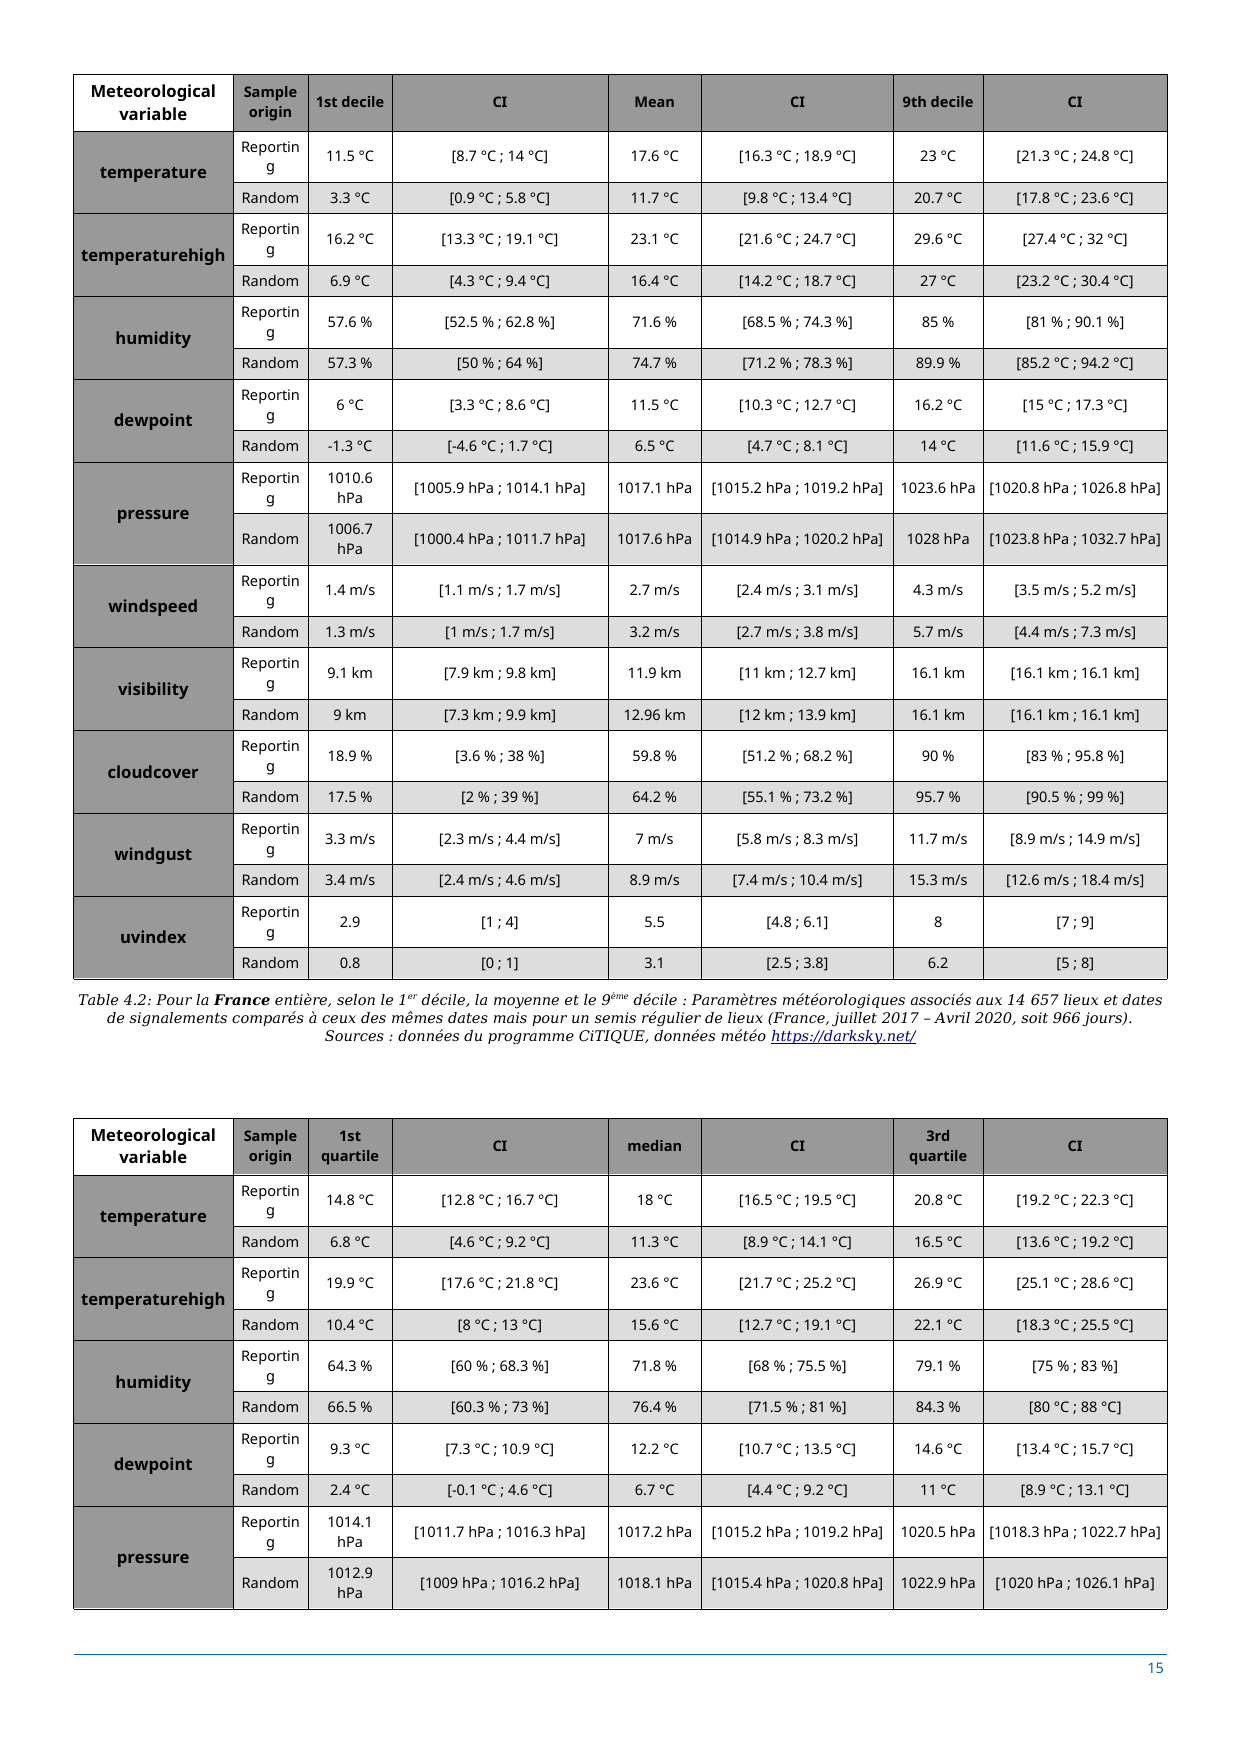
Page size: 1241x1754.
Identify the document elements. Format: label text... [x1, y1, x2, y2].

table_cell 9.3 °C [309, 1424, 392, 1474]
table_cell [3.3 °C ; 8.6 °C] [393, 380, 608, 430]
table_cell Random [234, 514, 308, 564]
table_cell Reporting [234, 463, 308, 513]
table_cell Reporting [234, 1176, 308, 1226]
table_cell [4.6 °C ; 9.2 °C] [393, 1227, 608, 1257]
table_cell 11.7 m/s [894, 814, 983, 864]
table_cell 3.1 [609, 948, 701, 978]
table_cell 8.9 m/s [609, 865, 701, 896]
table_cell [1015.2 hPa ; 1019.2 hPa] [702, 463, 893, 513]
table_cell 6.8 °C [309, 1227, 392, 1257]
table_cell [1018.3 hPa ; 1022.7 hPa] [984, 1507, 1167, 1557]
table_cell Random [234, 782, 308, 813]
table_cell 7 m/s [609, 814, 701, 864]
table_cell 16.4 °C [609, 266, 701, 296]
table_cell Reporting [234, 132, 308, 182]
table_cell 3.3 m/s [309, 814, 392, 864]
table_header CI [984, 1119, 1167, 1174]
table_cell cloudcover [74, 731, 233, 813]
table_cell 8 [894, 897, 983, 947]
table_cell 71.8 % [609, 1341, 701, 1391]
table_cell [7.3 km ; 9.9 km] [393, 700, 608, 730]
table_cell [1009 hPa ; 1016.2 hPa] [393, 1558, 608, 1608]
table_cell 1017.1 hPa [609, 463, 701, 513]
table_cell [85.2 °C ; 94.2 °C] [984, 349, 1167, 379]
table_cell 79.1 % [894, 1341, 983, 1391]
table_cell [8.9 m/s ; 14.9 m/s] [984, 814, 1167, 864]
table_cell 5.7 m/s [894, 617, 983, 647]
table_cell 1010.6 hPa [309, 463, 392, 513]
table_cell 6.2 [894, 948, 983, 978]
table_cell 1012.9 hPa [309, 1558, 392, 1608]
table_cell 0.8 [309, 948, 392, 978]
table_cell humidity [74, 297, 233, 379]
table_cell Reporting [234, 1424, 308, 1474]
table_cell 1022.9 hPa [894, 1558, 983, 1608]
table_header 9th decile [894, 75, 983, 131]
table_cell 15.3 m/s [894, 865, 983, 896]
table_cell 16.2 °C [894, 380, 983, 430]
text Table 4.2: Pour la France entière, selon le 1er décile, la moyenne et le 9ème décile : Paramètres météorologiques associés aux 14 657 lieux et dates de signalements comparés à ceux des mêmes dates mais pour un semis régulier de lieux (France, juillet 2017 – Avril 2020, soit 966 jours). Sources : données du programme CiTIQUE, données météo https://darksky.net/ [73, 991, 1167, 1045]
table_header Sample origin [234, 75, 308, 131]
table_header CI [393, 75, 608, 131]
table_cell [83 % ; 95.8 %] [984, 731, 1167, 781]
table_cell [11.6 °C ; 15.9 °C] [984, 431, 1167, 462]
table_cell [51.2 % ; 68.2 %] [702, 731, 893, 781]
table_cell Reporting [234, 1258, 308, 1309]
table_cell [1020 hPa ; 1026.1 hPa] [984, 1558, 1167, 1608]
table_header CI [702, 1119, 893, 1174]
table_cell [-4.6 °C ; 1.7 °C] [393, 431, 608, 462]
table_cell 16.5 °C [894, 1227, 983, 1257]
table_cell [5.8 m/s ; 8.3 m/s] [702, 814, 893, 864]
table_cell 29.6 °C [894, 214, 983, 265]
table_cell Random [234, 1310, 308, 1340]
table_cell [10.3 °C ; 12.7 °C] [702, 380, 893, 430]
table_header 1st quartile [309, 1119, 392, 1174]
table_cell [18.3 °C ; 25.5 °C] [984, 1310, 1167, 1340]
table_header 1st decile [309, 75, 392, 131]
table_cell 1017.6 hPa [609, 514, 701, 564]
table_cell [21.6 °C ; 24.7 °C] [702, 214, 893, 265]
table_cell [12 km ; 13.9 km] [702, 700, 893, 730]
table_cell temperaturehigh [74, 214, 233, 296]
table_cell 1014.1 hPa [309, 1507, 392, 1557]
table_cell 57.6 % [309, 297, 392, 347]
table_cell Random [234, 948, 308, 978]
table_cell [55.1 % ; 73.2 %] [702, 782, 893, 813]
table_cell Random [234, 700, 308, 730]
table_cell 19.9 °C [309, 1258, 392, 1309]
table_cell 20.7 °C [894, 183, 983, 213]
table_cell [7 ; 9] [984, 897, 1167, 947]
table_cell [16.5 °C ; 19.5 °C] [702, 1176, 893, 1226]
table_cell [2.7 m/s ; 3.8 m/s] [702, 617, 893, 647]
table_header 3rd quartile [894, 1119, 983, 1174]
table_cell 6.9 °C [309, 266, 392, 296]
table_cell dewpoint [74, 1424, 233, 1506]
table_cell [1020.8 hPa ; 1026.8 hPa] [984, 463, 1167, 513]
table_cell 17.6 °C [609, 132, 701, 182]
table_cell [7.4 m/s ; 10.4 m/s] [702, 865, 893, 896]
table_cell [2.5 ; 3.8] [702, 948, 893, 978]
table_cell 1020.5 hPa [894, 1507, 983, 1557]
table_cell [52.5 % ; 62.8 %] [393, 297, 608, 347]
table_header Mean [609, 75, 701, 131]
table_cell [12.8 °C ; 16.7 °C] [393, 1176, 608, 1226]
table_cell Reporting [234, 1507, 308, 1557]
table_cell [7.3 °C ; 10.9 °C] [393, 1424, 608, 1474]
table_cell [2.4 m/s ; 3.1 m/s] [702, 566, 893, 616]
table_cell [4.4 °C ; 9.2 °C] [702, 1475, 893, 1506]
table_header Meteorological variable [74, 1119, 233, 1174]
table_cell humidity [74, 1341, 233, 1423]
table_cell [23.2 °C ; 30.4 °C] [984, 266, 1167, 296]
table_cell [1023.8 hPa ; 1032.7 hPa] [984, 514, 1167, 564]
table_cell [10.7 °C ; 13.5 °C] [702, 1424, 893, 1474]
table_cell 6 °C [309, 380, 392, 430]
table_cell [2 % ; 39 %] [393, 782, 608, 813]
table_cell Random [234, 1227, 308, 1257]
table_cell 90 % [894, 731, 983, 781]
table_header CI [702, 75, 893, 131]
table_cell 14.8 °C [309, 1176, 392, 1226]
table_cell 11.5 °C [609, 380, 701, 430]
table_cell 89.9 % [894, 349, 983, 379]
table_cell [15 °C ; 17.3 °C] [984, 380, 1167, 430]
table_header CI [393, 1119, 608, 1174]
table_cell Random [234, 266, 308, 296]
table_cell [2.3 m/s ; 4.4 m/s] [393, 814, 608, 864]
table_cell [1014.9 hPa ; 1020.2 hPa] [702, 514, 893, 564]
table_cell [4.4 m/s ; 7.3 m/s] [984, 617, 1167, 647]
table_cell temperature [74, 132, 233, 213]
table_cell [3.6 % ; 38 %] [393, 731, 608, 781]
table_cell [17.8 °C ; 23.6 °C] [984, 183, 1167, 213]
table_cell [2.4 m/s ; 4.6 m/s] [393, 865, 608, 896]
table_cell [81 % ; 90.1 %] [984, 297, 1167, 347]
table_cell [4.7 °C ; 8.1 °C] [702, 431, 893, 462]
table_cell 23.1 °C [609, 214, 701, 265]
table_cell Random [234, 1475, 308, 1506]
table_cell 14.6 °C [894, 1424, 983, 1474]
table_cell uvindex [74, 897, 233, 978]
table_cell 11.5 °C [309, 132, 392, 182]
table_cell Reporting [234, 297, 308, 347]
table_cell Random [234, 1392, 308, 1423]
table_cell 15.6 °C [609, 1310, 701, 1340]
table_cell Reporting [234, 214, 308, 265]
table_cell [8.9 °C ; 13.1 °C] [984, 1475, 1167, 1506]
table_cell [60.3 % ; 73 %] [393, 1392, 608, 1423]
table_cell [7.9 km ; 9.8 km] [393, 648, 608, 699]
table_cell Reporting [234, 648, 308, 699]
table_cell [-0.1 °C ; 4.6 °C] [393, 1475, 608, 1506]
table_cell Reporting [234, 566, 308, 616]
table_cell 3.4 m/s [309, 865, 392, 896]
table_cell visibility [74, 648, 233, 730]
table_cell 1018.1 hPa [609, 1558, 701, 1608]
table_header median [609, 1119, 701, 1174]
table_cell Random [234, 349, 308, 379]
table_cell [21.3 °C ; 24.8 °C] [984, 132, 1167, 182]
table_cell [71.5 % ; 81 %] [702, 1392, 893, 1423]
table_cell [1015.2 hPa ; 1019.2 hPa] [702, 1507, 893, 1557]
table_cell Random [234, 617, 308, 647]
table_cell Random [234, 1558, 308, 1608]
table_header Meteorological variable [74, 75, 233, 131]
table_cell 64.2 % [609, 782, 701, 813]
table_cell 18 °C [609, 1176, 701, 1226]
table_cell Random [234, 431, 308, 462]
table_cell pressure [74, 463, 233, 564]
table_cell [1015.4 hPa ; 1020.8 hPa] [702, 1558, 893, 1608]
table_cell [1.1 m/s ; 1.7 m/s] [393, 566, 608, 616]
table_cell 14 °C [894, 431, 983, 462]
table_cell Reporting [234, 1341, 308, 1391]
table_cell [5 ; 8] [984, 948, 1167, 978]
table_cell [13.3 °C ; 19.1 °C] [393, 214, 608, 265]
table_cell [8 °C ; 13 °C] [393, 1310, 608, 1340]
table_cell [12.7 °C ; 19.1 °C] [702, 1310, 893, 1340]
table_cell 16.1 km [894, 700, 983, 730]
table_cell [13.6 °C ; 19.2 °C] [984, 1227, 1167, 1257]
table_cell 64.3 % [309, 1341, 392, 1391]
table_cell [8.7 °C ; 14 °C] [393, 132, 608, 182]
table_cell [21.7 °C ; 25.2 °C] [702, 1258, 893, 1309]
table_cell dewpoint [74, 380, 233, 462]
table_cell [0.9 °C ; 5.8 °C] [393, 183, 608, 213]
table_cell [13.4 °C ; 15.7 °C] [984, 1424, 1167, 1474]
table_header CI [984, 75, 1167, 131]
table_cell 76.4 % [609, 1392, 701, 1423]
table_cell [71.2 % ; 78.3 %] [702, 349, 893, 379]
table_cell Reporting [234, 731, 308, 781]
table_cell pressure [74, 1507, 233, 1608]
table_cell [1005.9 hPa ; 1014.1 hPa] [393, 463, 608, 513]
table_cell 71.6 % [609, 297, 701, 347]
table_cell 59.8 % [609, 731, 701, 781]
table_cell [4.8 ; 6.1] [702, 897, 893, 947]
table_cell 6.5 °C [609, 431, 701, 462]
table_cell 95.7 % [894, 782, 983, 813]
table_cell 2.9 [309, 897, 392, 947]
table_cell 23.6 °C [609, 1258, 701, 1309]
table_cell temperaturehigh [74, 1258, 233, 1340]
table_cell [17.6 °C ; 21.8 °C] [393, 1258, 608, 1309]
table_cell 23 °C [894, 132, 983, 182]
table_cell 27 °C [894, 266, 983, 296]
table_cell windspeed [74, 566, 233, 647]
table_cell [75 % ; 83 %] [984, 1341, 1167, 1391]
table_cell 9 km [309, 700, 392, 730]
table_cell [90.5 % ; 99 %] [984, 782, 1167, 813]
table_cell Reporting [234, 897, 308, 947]
table_cell 11.3 °C [609, 1227, 701, 1257]
table_cell 84.3 % [894, 1392, 983, 1423]
table_cell Random [234, 183, 308, 213]
table_cell [68 % ; 75.5 %] [702, 1341, 893, 1391]
table_cell 2.7 m/s [609, 566, 701, 616]
table_cell [1011.7 hPa ; 1016.3 hPa] [393, 1507, 608, 1557]
table_cell 4.3 m/s [894, 566, 983, 616]
table_cell 6.7 °C [609, 1475, 701, 1506]
table_cell 22.1 °C [894, 1310, 983, 1340]
table_cell 1028 hPa [894, 514, 983, 564]
table_cell [4.3 °C ; 9.4 °C] [393, 266, 608, 296]
table_cell Random [234, 865, 308, 896]
table_cell windgust [74, 814, 233, 896]
table_cell [1 ; 4] [393, 897, 608, 947]
table_cell 74.7 % [609, 349, 701, 379]
table_cell 1006.7 hPa [309, 514, 392, 564]
table_cell 3.2 m/s [609, 617, 701, 647]
table_cell 11.9 km [609, 648, 701, 699]
table_cell [60 % ; 68.3 %] [393, 1341, 608, 1391]
table_cell [25.1 °C ; 28.6 °C] [984, 1258, 1167, 1309]
table_cell Reporting [234, 380, 308, 430]
table_cell 20.8 °C [894, 1176, 983, 1226]
table_cell 1.3 m/s [309, 617, 392, 647]
table_cell 26.9 °C [894, 1258, 983, 1309]
table_cell [80 °C ; 88 °C] [984, 1392, 1167, 1423]
table_cell [27.4 °C ; 32 °C] [984, 214, 1167, 265]
table_cell [3.5 m/s ; 5.2 m/s] [984, 566, 1167, 616]
table_cell 16.1 km [894, 648, 983, 699]
table_cell 1023.6 hPa [894, 463, 983, 513]
table_cell [11 km ; 12.7 km] [702, 648, 893, 699]
table_cell 1.4 m/s [309, 566, 392, 616]
table_cell [68.5 % ; 74.3 %] [702, 297, 893, 347]
table_cell [16.1 km ; 16.1 km] [984, 700, 1167, 730]
table_cell 18.9 % [309, 731, 392, 781]
table_cell 2.4 °C [309, 1475, 392, 1506]
table_cell [0 ; 1] [393, 948, 608, 978]
table_header Sample origin [234, 1119, 308, 1174]
table_cell [19.2 °C ; 22.3 °C] [984, 1176, 1167, 1226]
table_cell 12.96 km [609, 700, 701, 730]
table_cell 9.1 km [309, 648, 392, 699]
table_cell 3.3 °C [309, 183, 392, 213]
table_cell 5.5 [609, 897, 701, 947]
table_cell [1 m/s ; 1.7 m/s] [393, 617, 608, 647]
table_cell 10.4 °C [309, 1310, 392, 1340]
table_cell 12.2 °C [609, 1424, 701, 1474]
table_cell 1017.2 hPa [609, 1507, 701, 1557]
table_cell 85 % [894, 297, 983, 347]
table_cell [1000.4 hPa ; 1011.7 hPa] [393, 514, 608, 564]
table_cell [12.6 m/s ; 18.4 m/s] [984, 865, 1167, 896]
table_cell [9.8 °C ; 13.4 °C] [702, 183, 893, 213]
table_cell 57.3 % [309, 349, 392, 379]
table_cell temperature [74, 1176, 233, 1257]
table_cell 66.5 % [309, 1392, 392, 1423]
table_cell [16.1 km ; 16.1 km] [984, 648, 1167, 699]
table_cell 17.5 % [309, 782, 392, 813]
table_cell 16.2 °C [309, 214, 392, 265]
table_cell [8.9 °C ; 14.1 °C] [702, 1227, 893, 1257]
table_cell 11.7 °C [609, 183, 701, 213]
table_cell [16.3 °C ; 18.9 °C] [702, 132, 893, 182]
table_cell [50 % ; 64 %] [393, 349, 608, 379]
table_cell -1.3 °C [309, 431, 392, 462]
table_cell 11 °C [894, 1475, 983, 1506]
table_cell Reporting [234, 814, 308, 864]
table_cell [14.2 °C ; 18.7 °C] [702, 266, 893, 296]
